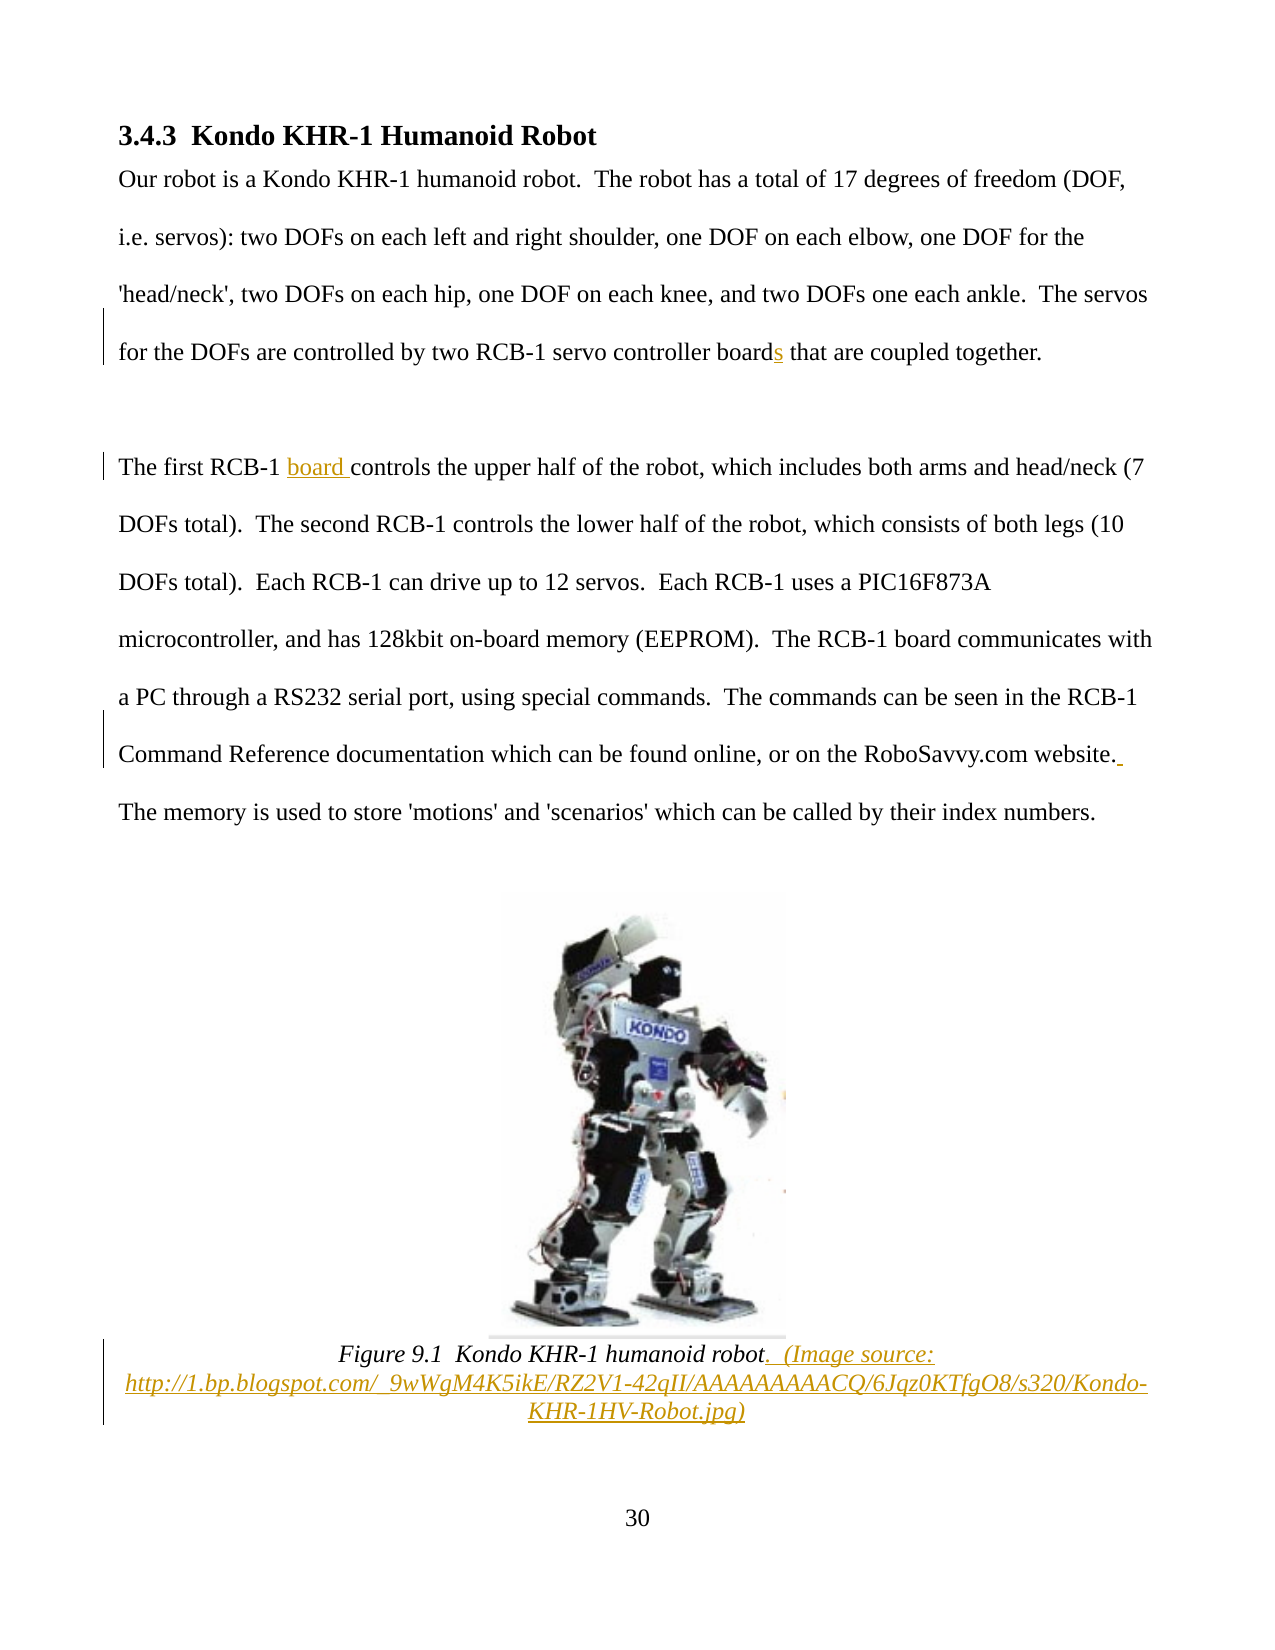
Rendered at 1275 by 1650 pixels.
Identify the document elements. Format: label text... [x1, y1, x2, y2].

picture [488, 886, 786, 1339]
subtitle 3.4.3 Kondo KHR-1 Humanoid Robot [118, 118, 1157, 152]
text Our robot is a Kondo KHR-1 humanoid robot. The robot has a total of 17 degrees of freedom (DOF, i.e. servos): two DOFs on each left and right shoulder, one DOF on each elbow, one DOF for the 'head/neck', two DOFs on each hip, one DOF on each knee, and two DOFs one each ankle. The servos for the DOFs are controlled by two RCB-1 servo controller boards that are coupled together. [118, 164, 1157, 365]
text The first RCB-1 board controls the upper half of the robot, which includes both arms and head/neck (7 DOFs total). The second RCB-1 controls the lower half of the robot, which consists of both legs (10 DOFs total). Each RCB-1 can drive up to 12 servos. Each RCB-1 uses a PIC16F873A microcontroller, and has 128kbit on-board memory (EEPROM). The RCB-1 board communicates with a PC through a RS232 serial port, using special commands. The commands can be seen in the RCB-1 Command Reference documentation which can be found online, or on the RoboSavvy.com website. The memory is used to store 'motions' and 'scenarios' which can be called by their index numbers. [118, 452, 1157, 825]
text Figure 9.1 Kondo KHR-1 humanoid robot. (Image source: http://1.bp.blogspot.com/_9wWgM4K5ikE/RZ2V1-42qII/AAAAAAAAACQ/6Jqz0KTfgO8/s320/Kondo-KHR-1HV-Robot.jpg) [118, 924, 1157, 1425]
